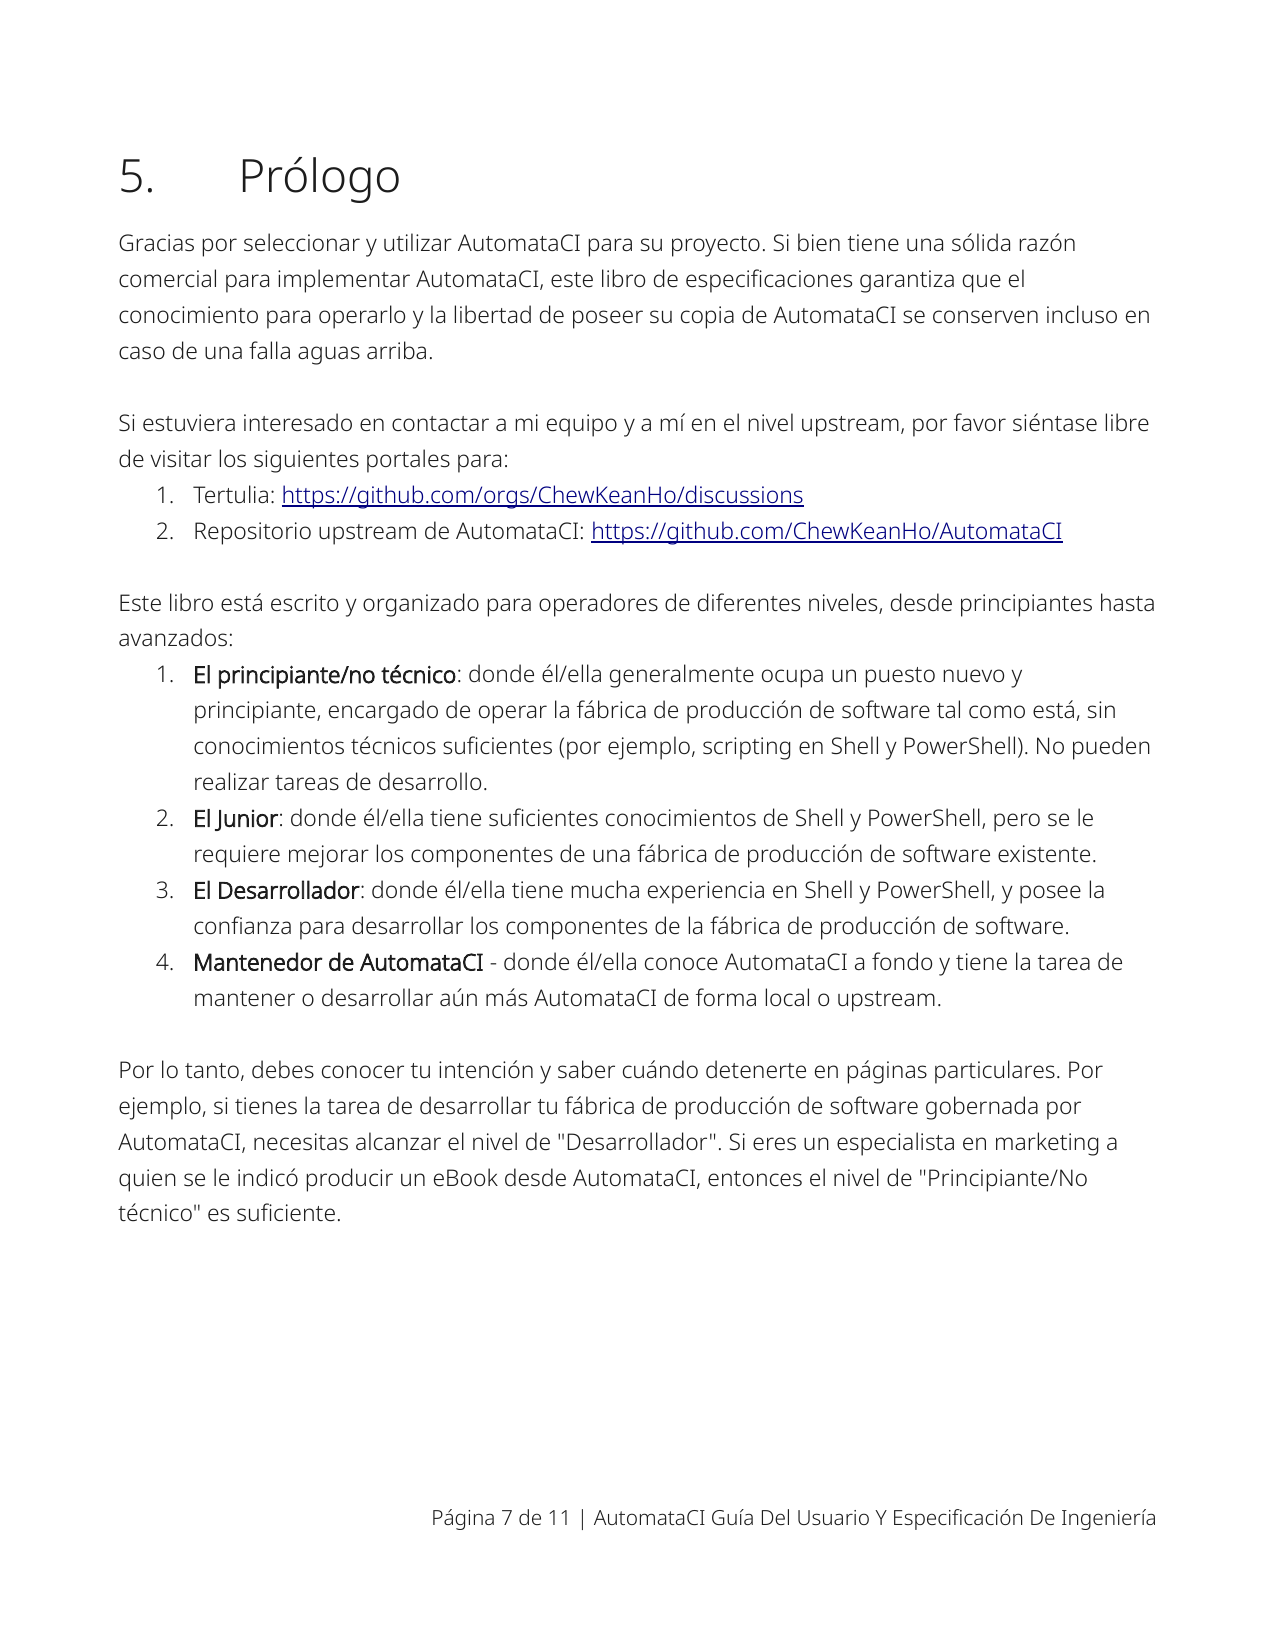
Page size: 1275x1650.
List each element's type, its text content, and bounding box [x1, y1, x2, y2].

subtitle Prólogo [118, 143, 1157, 206]
text Por lo tanto, debes conocer tu intención y saber cuándo detenerte en páginas particulares. Por ejemplo, si tienes la tarea de desarrollar tu fábrica de producción de software gobernada por AutomataCI, necesitas alcanzar el nivel de "Desarrollador". Si eres un especialista en marketing a quien se le indicó producir un eBook desde AutomataCI, entonces el nivel de "Principiante/No técnico" es suficiente. [118, 1054, 1157, 1229]
text Este libro está escrito y organizado para operadores de diferentes niveles, desde principiantes hasta avanzados: [118, 586, 1157, 654]
list El principiante/no técnico: donde él/ella generalmente ocupa un puesto nuevo y principiante, encargado de operar la fábrica de producción de software tal como está, sin conocimientos técnicos suficientes (por ejemplo, scripting en Shell y PowerShell). No pueden realizar tareas de desarrollo. [156, 658, 1157, 797]
text Si estuviera interesado en contactar a mi equipo y a mí en el nivel upstream, por favor siéntase libre de visitar los siguientes portales para: [118, 407, 1157, 474]
list Mantenedor de AutomataCI - donde él/ella conoce AutomataCI a fondo y tiene la tarea de mantener o desarrollar aún más AutomataCI de forma local o upstream. [156, 946, 1157, 1013]
list El Desarrollador: donde él/ella tiene mucha experiencia en Shell y PowerShell, y posee la confianza para desarrollar los componentes de la fábrica de producción de software. [156, 874, 1157, 941]
list Tertulia: https://github.com/orgs/ChewKeanHo/discussions [156, 479, 1157, 510]
list El Junior: donde él/ella tiene suficientes conocimientos de Shell y PowerShell, pero se le requiere mejorar los componentes de una fábrica de producción de software existente. [156, 802, 1157, 869]
text Gracias por seleccionar y utilizar AutomataCI para su proyecto. Si bien tiene una sólida razón comercial para implementar AutomataCI, este libro de especificaciones garantiza que el conocimiento para operarlo y la libertad de poseer su copia de AutomataCI se conserven incluso en caso de una falla aguas arriba. [118, 227, 1157, 366]
list Repositorio upstream de AutomataCI: https://github.com/ChewKeanHo/AutomataCI [156, 514, 1157, 546]
